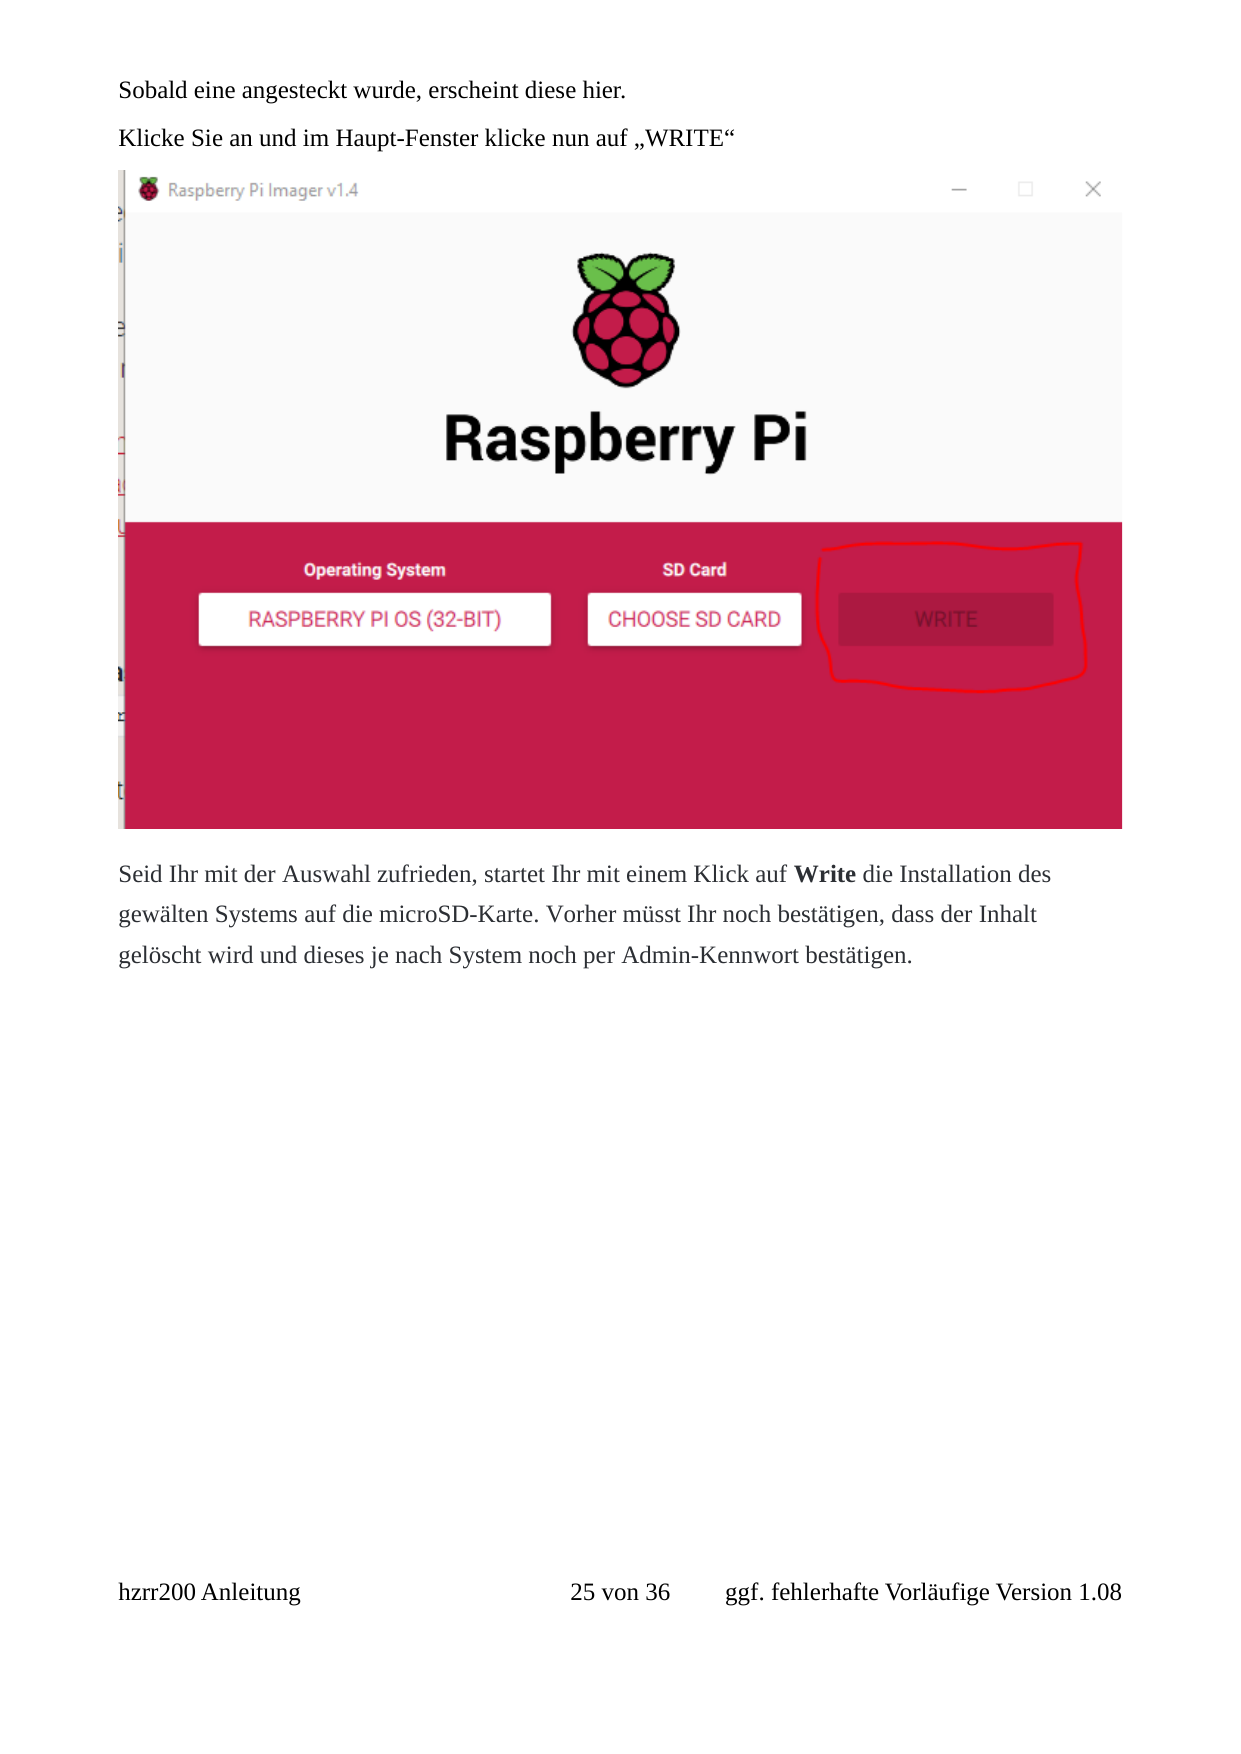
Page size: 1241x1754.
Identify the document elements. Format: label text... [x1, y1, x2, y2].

text Sobald eine angesteckt wurde, erscheint diese hier. [118, 75, 1122, 104]
text Seid Ihr mit der Auswahl zufrieden, startet Ihr mit einem Klick auf Write die Installation des gewälten Systems auf die microSD-Karte. Vorher müsst Ihr noch bestätigen, dass der Inhalt gelöscht wird und dieses je nach System noch per Admin-Kennwort bestätigen. [118, 847, 1122, 969]
picture [118, 170, 1123, 829]
text Klicke Sie an und im Haupt-Fenster klicke nun auf „WRITE“ [118, 123, 1122, 151]
